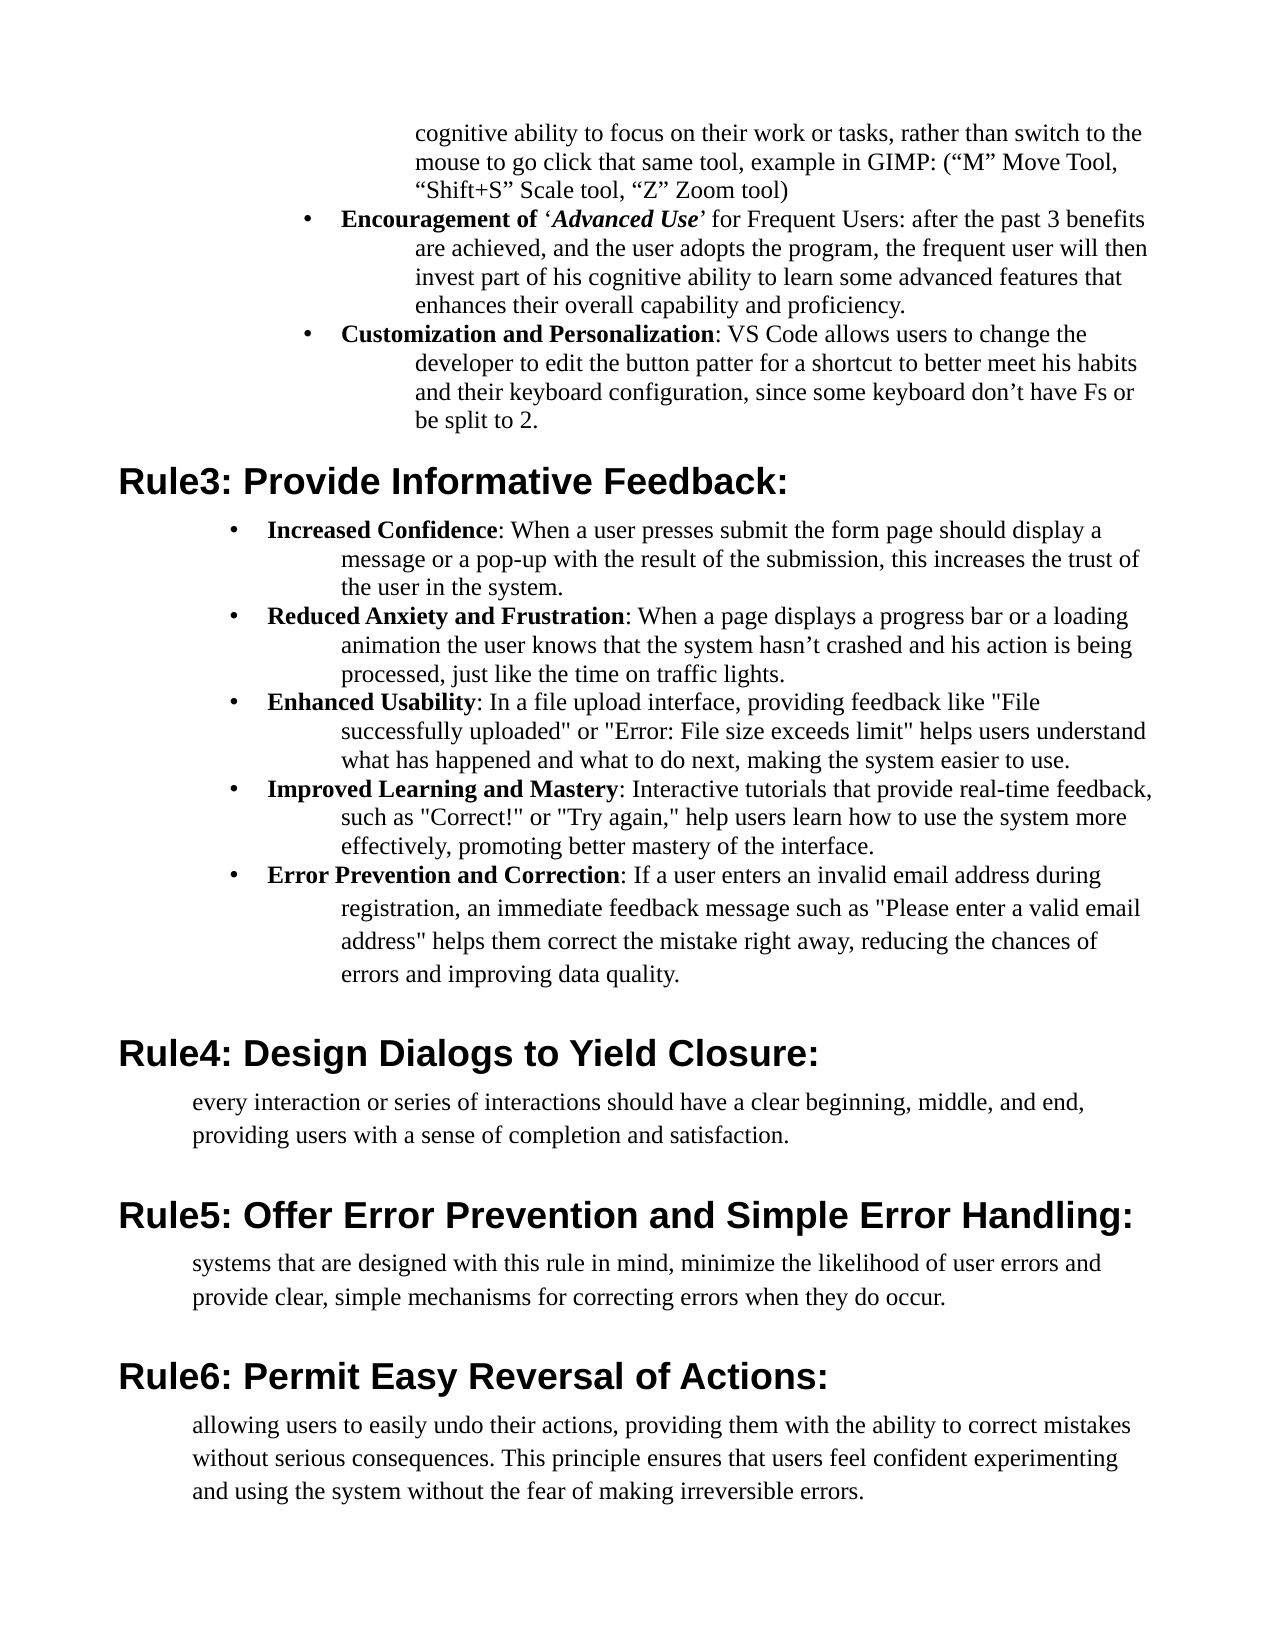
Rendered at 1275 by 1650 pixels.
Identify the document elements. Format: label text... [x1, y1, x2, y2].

text systems that are designed with this rule in mind, minimize the likelihood of user errors and provide clear, simple mechanisms for correcting errors when they do occur. [118, 1248, 1157, 1310]
subtitle Rule5: Offer Error Prevention and Simple Error Handling: [118, 1193, 1157, 1236]
list Improved Learning and Mastery: Interactive tutorials that provide real-time feedback, such as "Correct!" or "Try again," help users learn how to use the system more effectively, promoting better mastery of the interface. [229, 774, 1157, 860]
subtitle Rule4: Design Dialogs to Yield Closure: [118, 1032, 1157, 1075]
subtitle Rule6: Permit Easy Reversal of Actions: [118, 1354, 1157, 1397]
list Encouragement of ‘Advanced Use’ for Frequent Users: after the past 3 benefits are achieved, and the user adopts the program, the frequent user will then invest part of his cognitive ability to learn some advanced features that enhances their overall capability and proficiency. [303, 204, 1157, 319]
subtitle Rule3: Provide Informative Feedback: [118, 459, 1157, 502]
list Error Prevention and Correction: If a user enters an invalid email address during registration, an immediate feedback message such as "Please enter a valid email address" helps them correct the mistake right away, reducing the chances of errors and improving data quality. [229, 860, 1157, 988]
text every interaction or series of interactions should have a clear beginning, middle, and end, providing users with a sense of completion and satisfaction. [118, 1087, 1157, 1149]
list Increased Confidence: When a user presses submit the form page should display a message or a pop-up with the result of the submission, this increases the trust of the user in the system. [229, 515, 1157, 601]
list cognitive ability to focus on their work or tasks, rather than switch to the mouse to go click that same tool, example in GIMP: (“M” Move Tool, “Shift+S” Scale tool, “Z” Zoom tool) [303, 118, 1157, 204]
list Enhanced Usability: In a file upload interface, providing feedback like "File successfully uploaded" or "Error: File size exceeds limit" helps users understand what has happened and what to do next, making the system easier to use. [229, 687, 1157, 774]
list Customization and Personalization: VS Code allows users to change the developer to edit the button patter for a shortcut to better meet his habits and their keyboard configuration, since some keyboard don’t have Fs or be split to 2. [303, 319, 1157, 434]
list Reduced Anxiety and Frustration: When a page displays a progress bar or a loading animation the user knows that the system hasn’t crashed and his action is being processed, just like the time on traffic lights. [229, 601, 1157, 687]
text allowing users to easily undo their actions, providing them with the ability to correct mistakes without serious consequences. This principle ensures that users feel confident experimenting and using the system without the fear of making irreversible errors. [118, 1410, 1157, 1504]
